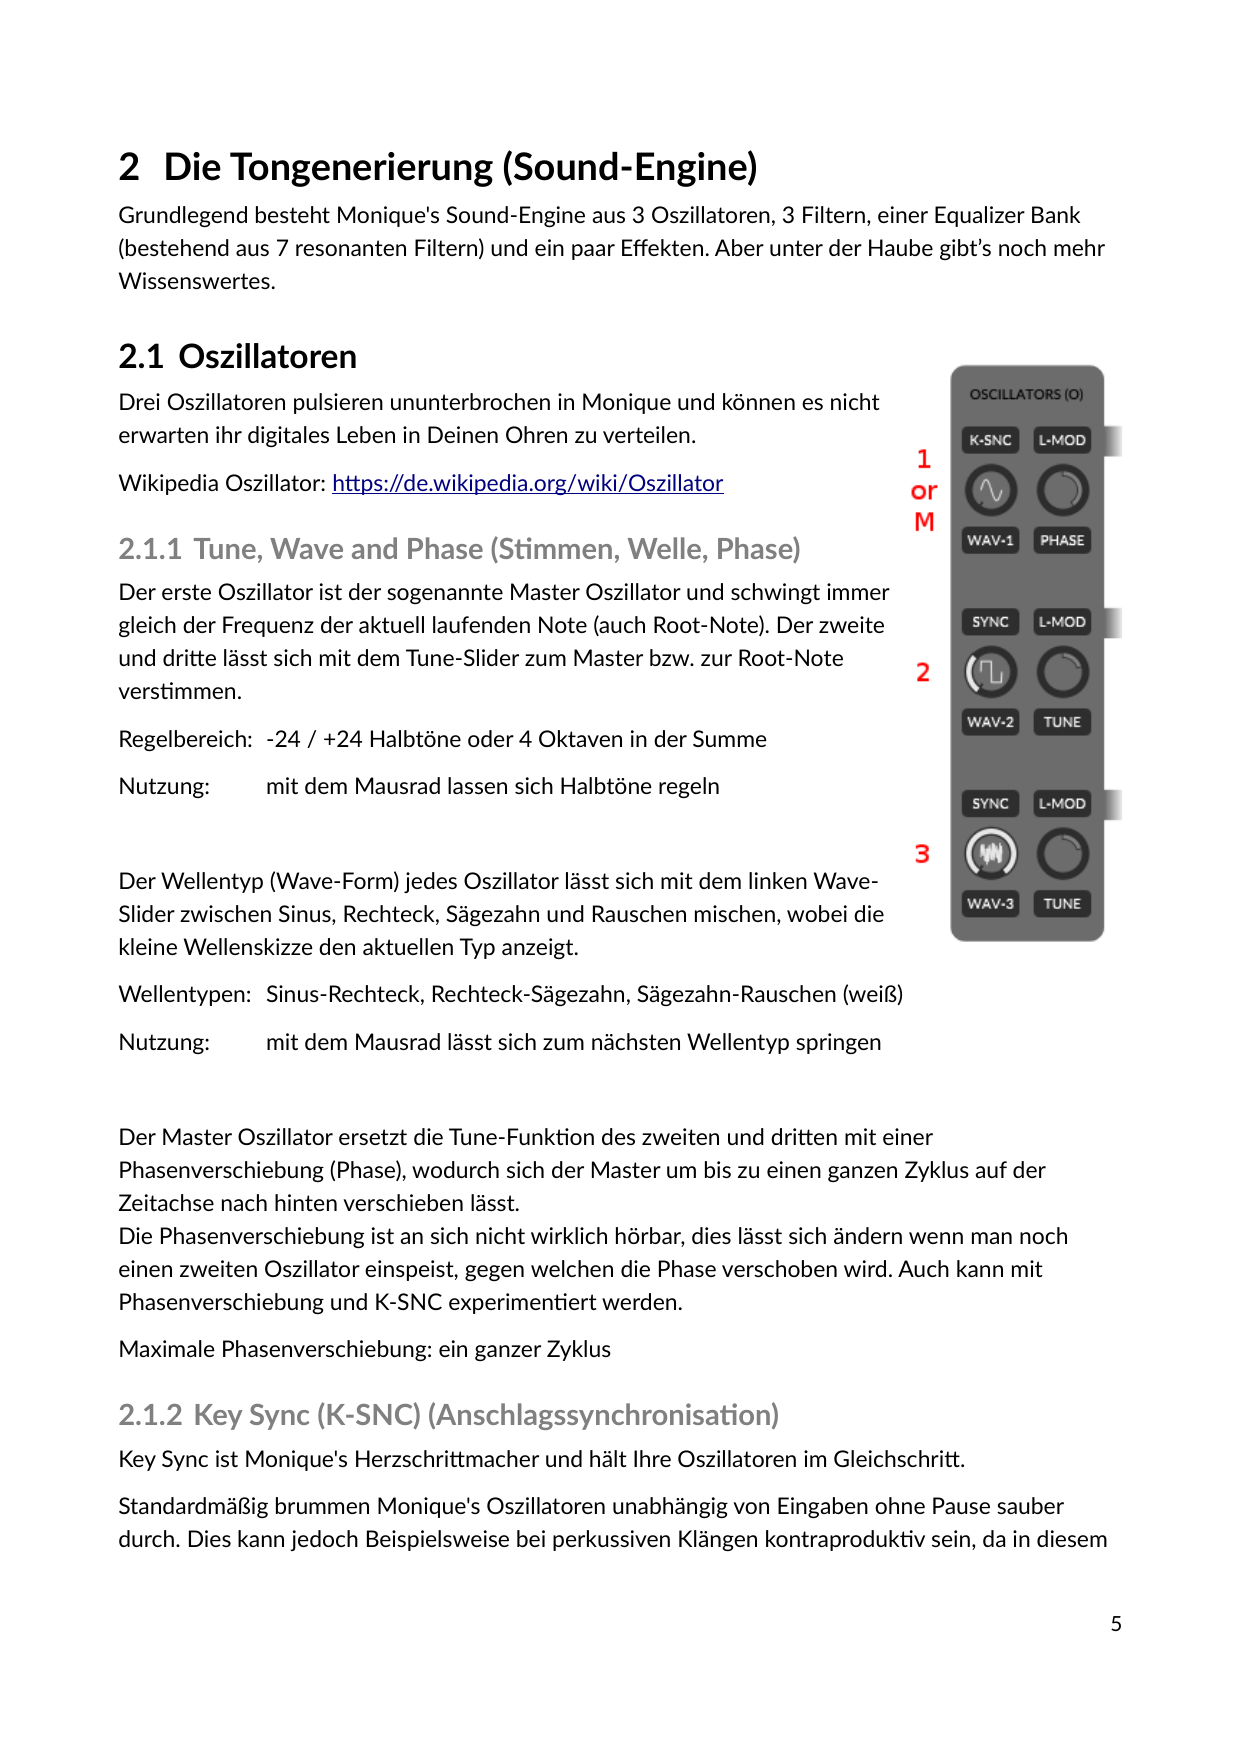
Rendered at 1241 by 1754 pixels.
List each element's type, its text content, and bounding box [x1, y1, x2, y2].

text Der erste Oszillator ist der sogenannte Master Oszillator und schwingt immer gleich der Frequenz der aktuell laufenden Note (auch Root-Note). Der zweite und dritte lässt sich mit dem Tune-Slider zum Master bzw. zur Root-Note verstimmen. [118, 578, 896, 704]
text Wellentypen: Sinus-Rechteck, Rechteck-Sägezahn, Sägezahn-Rauschen (weiß) [118, 980, 1122, 1008]
text Standardmäßig brummen Monique's Oszillatoren unabhängig von Eingaben ohne Pause sauber durch. Dies kann jedoch Beispielsweise bei perkussiven Klängen kontraproduktiv sein, da in diesem [118, 1492, 1122, 1552]
text Grundlegend besteht Monique's Sound-Engine aus 3 Oszillatoren, 3 Filtern, einer Equalizer Bank (bestehend aus 7 resonanten Filtern) und ein paar Effekten. Aber unter der Haube gibt’s noch mehr Wissenswertes. [118, 201, 1122, 294]
text Nutzung: mit dem Mausrad lässt sich zum nächsten Wellentyp springen [118, 1028, 1122, 1055]
text Drei Oszillatoren pulsieren ununterbrochen in Monique und können es nicht erwarten ihr digitales Leben in Deinen Ohren zu verteilen. [118, 388, 896, 448]
subtitle Tune, Wave and Phase (Stimmen, Welle, Phase) [118, 531, 896, 566]
subtitle Key Sync (K-SNC) (Anschlagssynchronisation) [118, 1397, 1122, 1432]
subtitle Oszillatoren [118, 335, 1122, 376]
text Regelbereich: -24 / +24 Halbtöne oder 4 Oktaven in der Summe [118, 724, 896, 752]
text Maximale Phasenverschiebung: ein ganzer Zyklus [118, 1335, 1122, 1362]
text Der Master Oszillator ersetzt die Tune-Funktion des zweiten und dritten mit einer Phasenverschiebung (Phase), wodurch sich der Master um bis zu einen ganzen Zyklus auf der Zeitachse nach hinten verschieben lässt. Die Phasenverschiebung ist an sich nicht wirklich hörbar, dies lässt sich ändern wenn man noch einen zweiten Oszillator einspeist, gegen welchen die Phase verschoben wird. Auch kann mit Phasenverschiebung und K-SNC experimentiert werden. [118, 1123, 1122, 1315]
picture [896, 358, 1123, 949]
subtitle Die Tongenerierung (Sound-Engine) [118, 143, 1122, 189]
text Nutzung: mit dem Mausrad lassen sich Halbtöne regeln [118, 772, 896, 799]
text Wikipedia Oszillator: https://de.wikipedia.org/wiki/Oszillator [118, 468, 896, 496]
text Der Wellentyp (Wave-Form) jedes Oszillator lässt sich mit dem linken Wave-Slider zwischen Sinus, Rechteck, Sägezahn und Rauschen mischen, wobei die kleine Wellenskizze den aktuellen Typ anzeigt. [118, 867, 1122, 960]
text Key Sync ist Monique's Herzschrittmacher und hält Ihre Oszillatoren im Gleichschritt. [118, 1444, 1122, 1472]
